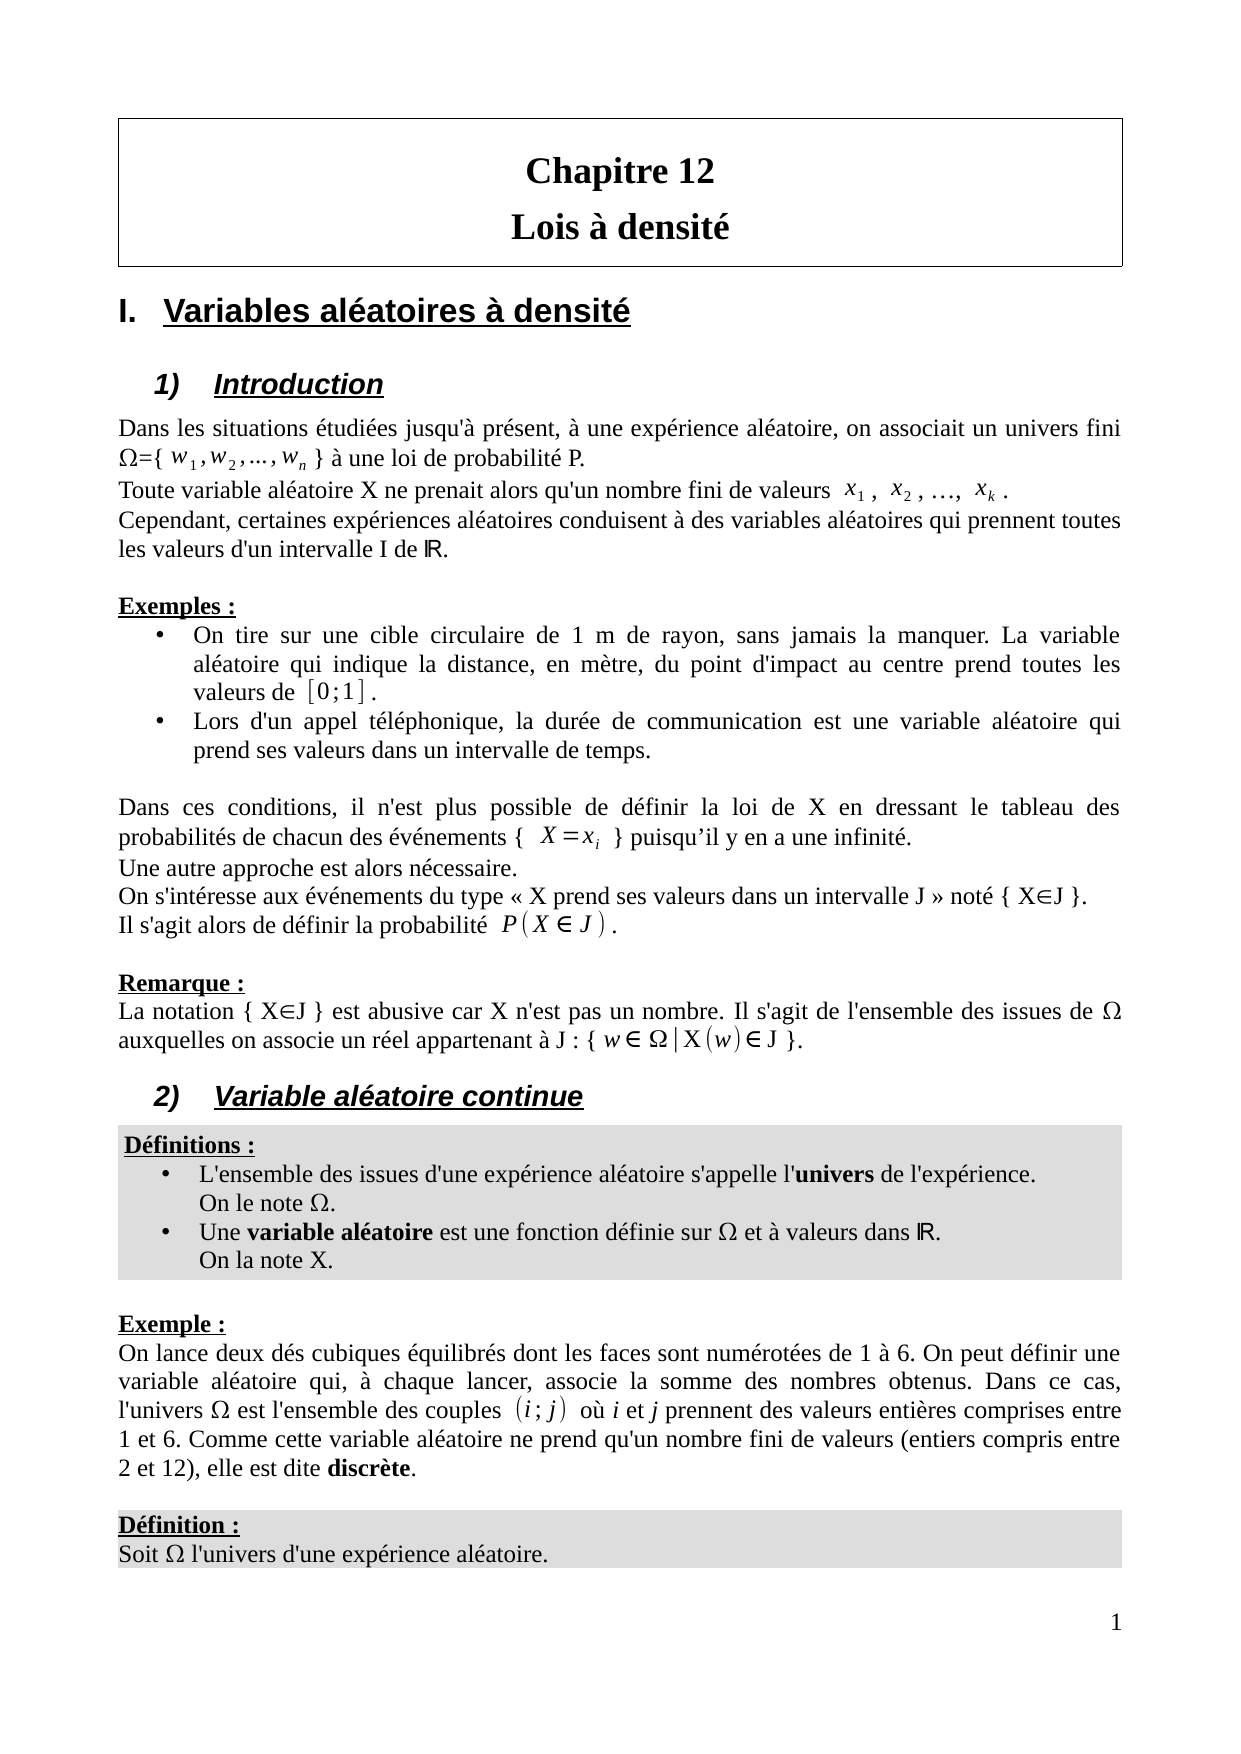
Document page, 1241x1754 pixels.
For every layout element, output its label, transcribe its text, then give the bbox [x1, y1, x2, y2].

text Soit  l'univers d'une expérience aléatoire. [118, 1539, 1122, 1568]
text On s'intéresse aux événements du type « X prend ses valeurs dans un intervalle J » noté { X∈J }. [118, 881, 1122, 910]
text Dans les situations étudiées jusqu'à présent, à une expérience aléatoire, on associait un univers fini ={} à une loi de probabilité P. [118, 413, 1122, 473]
text Définition : [118, 1510, 1122, 1539]
list Lors d'un appel téléphonique, la durée de communication est une variable aléatoire qui prend ses valeurs dans un intervalle de temps. [156, 706, 1122, 764]
list On tire sur une cible circulaire de 1 m de rayon, sans jamais la manquer. La variable aléatoire qui indique la distance, en mètre, du point d'impact au centre prend toutes les valeurs de . [156, 620, 1122, 706]
subtitle Variable aléatoire continue [153, 1079, 1122, 1112]
text La notation { X∈J } est abusive car X n'est pas un nombre. Il s'agit de l'ensemble des issues de  auxquelles on associe un réel appartenant à J : {}. [118, 996, 1122, 1054]
subtitle Introduction [153, 367, 1122, 401]
text Cependant, certaines expériences aléatoires conduisent à des variables aléatoires qui prennent toutes les valeurs d'un intervalle I de ℝ. [118, 505, 1122, 562]
subtitle Variables aléatoires à densité [118, 291, 1122, 330]
text On lance deux dés cubiques équilibrés dont les faces sont numérotées de 1 à 6. On peut définir une variable aléatoire qui, à chaque lancer, associe la somme des nombres obtenus. Dans ce cas, l'univers  est l'ensemble des couples où i et j prennent des valeurs entières comprises entre 1 et 6. Comme cette variable aléatoire ne prend qu'un nombre fini de valeurs (entiers compris entre 2 et 12), elle est dite discrète. [118, 1338, 1122, 1481]
text Toute variable aléatoire X ne prenait alors qu'un nombre fini de valeurs , , …, . [118, 473, 1122, 505]
text Il s'agit alors de définir la probabilité . [118, 910, 1122, 939]
text Une autre approche est alors nécessaire. [118, 853, 1122, 881]
text Dans ces conditions, il n'est plus possible de définir la loi de X en dressant le tableau des probabilités de chacun des événements { } puisqu’il y en a une infinité. [118, 792, 1122, 853]
text Exemple : [118, 1309, 1122, 1338]
table_header Chapitre 12 Lois à densité [119, 119, 1122, 266]
table_header Définitions : L'ensemble des issues d'une expérience aléatoire s'appelle l'univers de l'expérience. On le note . Une variable aléatoire est une fonction définie sur  et à valeurs dans ℝ. On la note X. [118, 1125, 1122, 1280]
text Exemples : [118, 591, 1122, 620]
text Remarque : [118, 968, 1122, 996]
